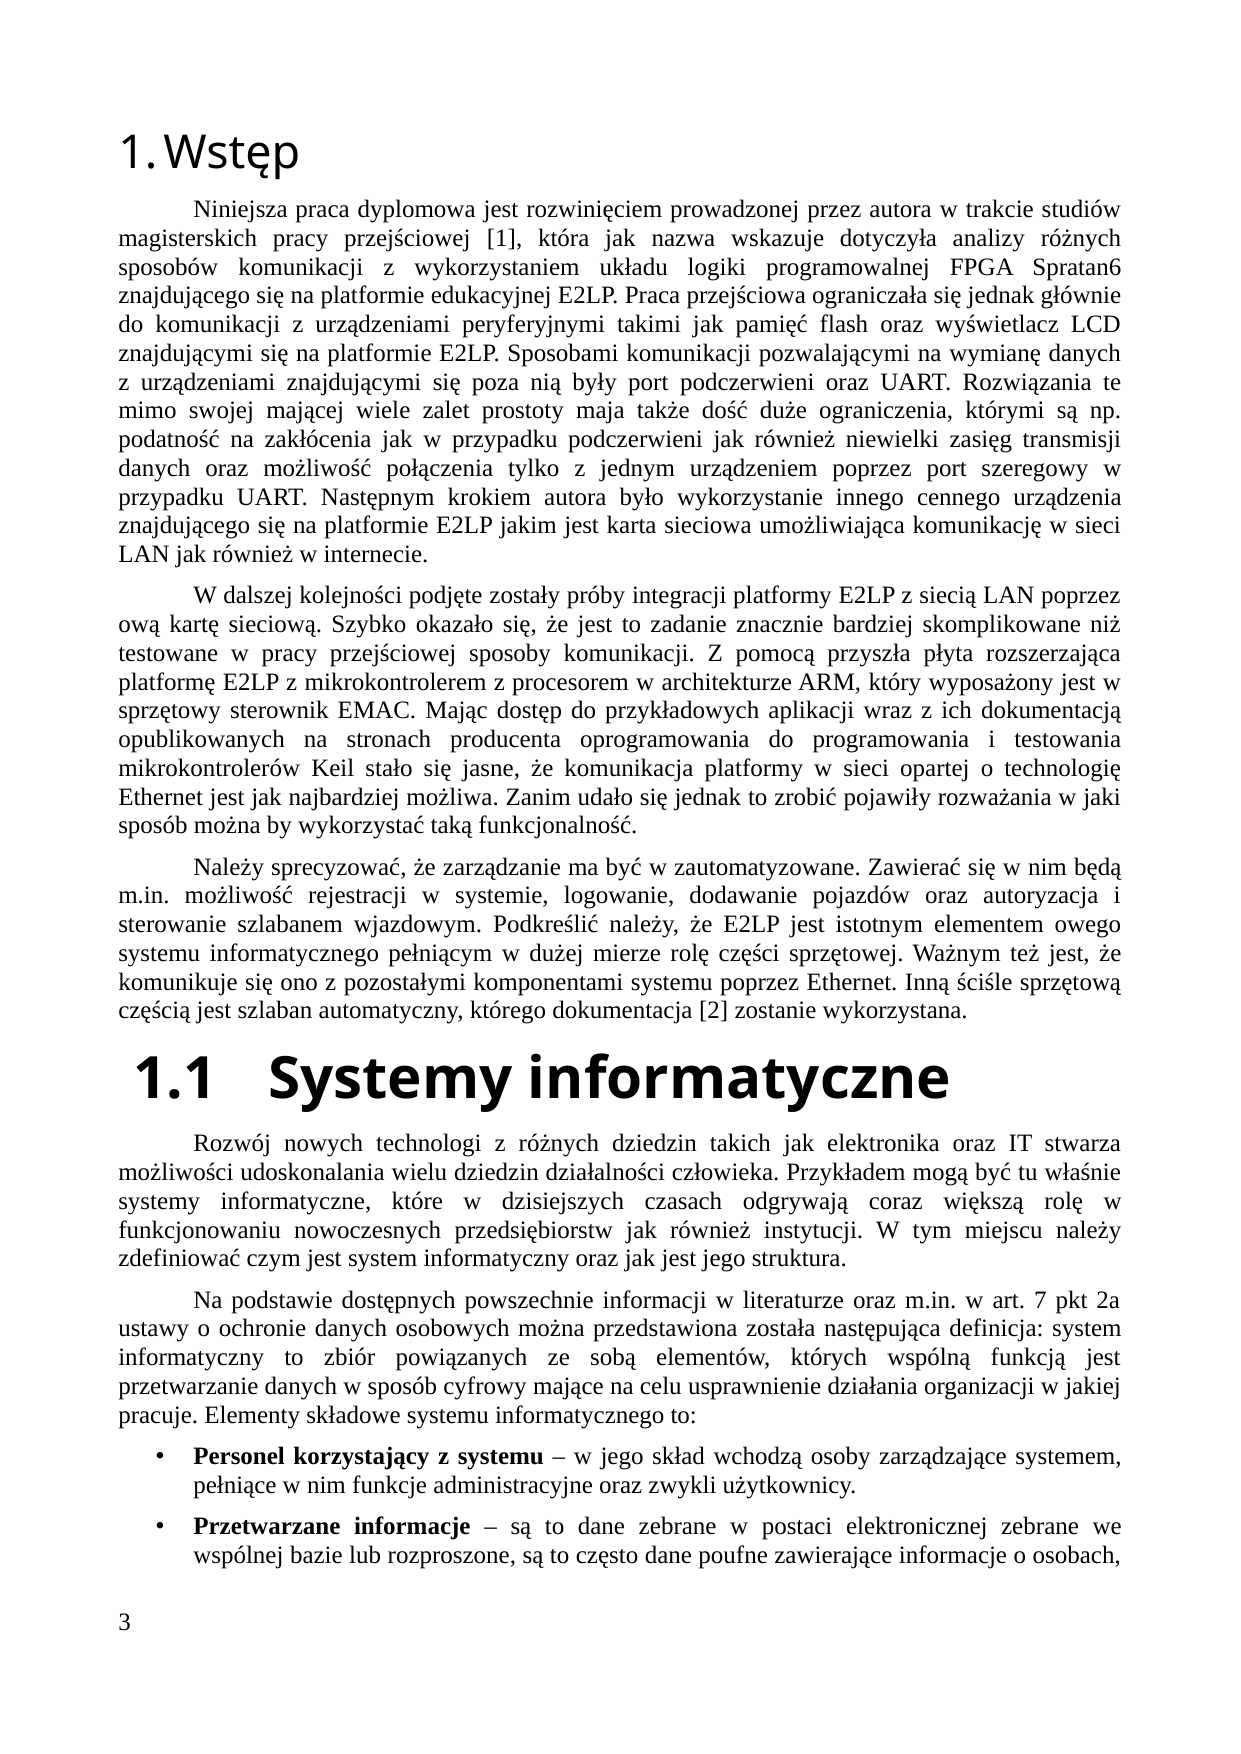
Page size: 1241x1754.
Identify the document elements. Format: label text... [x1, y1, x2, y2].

text W dalszej kolejności podjęte zostały próby integracji platformy E2LP z siecią LAN poprzez ową kartę sieciową. Szybko okazało się, że jest to zadanie znacznie bardziej skomplikowane niż testowane w pracy przejściowej sposoby komunikacji. Z pomocą przyszła płyta rozszerzająca platformę E2LP z mikrokontrolerem z procesorem w architekturze ARM, który wyposażony jest w sprzętowy sterownik EMAC. Mając dostęp do przykładowych aplikacji wraz z ich dokumentacją opublikowanych na stronach producenta oprogramowania do programowania i testowania mikrokontrolerów Keil stało się jasne, że komunikacja platformy w sieci opartej o technologię Ethernet jest jak najbardziej możliwa. Zanim udało się jednak to zrobić pojawiły rozważania w jaki sposób można by wykorzystać taką funkcjonalność. [118, 580, 1122, 839]
list Przetwarzane informacje – są to dane zebrane w postaci elektronicznej zebrane we wspólnej bazie lub rozproszone, są to często dane poufne zawierające informacje o osobach, [156, 1511, 1122, 1568]
subtitle Wstęp [118, 118, 1122, 182]
subtitle Systemy informatyczne [118, 1037, 1122, 1116]
text Należy sprecyzować, że zarządzanie ma być w zautomatyzowane. Zawierać się w nim będą m.in. możliwość rejestracji w systemie, logowanie, dodawanie pojazdów oraz autoryzacja i sterowanie szlabanem wjazdowym. Podkreślić należy, że E2LP jest istotnym elementem owego systemu informatycznego pełniącym w dużej mierze rolę części sprzętowej. Ważnym też jest, że komunikuje się ono z pozostałymi komponentami systemu poprzez Ethernet. Inną ściśle sprzętową częścią jest szlaban automatyczny, którego dokumentacja [2] zostanie wykorzystana. [118, 852, 1122, 1024]
text Rozwój nowych technologi z różnych dziedzin takich jak elektronika oraz IT stwarza możliwości udoskonalania wielu dziedzin działalności człowieka. Przykładem mogą być tu właśnie systemy informatyczne, które w dzisiejszych czasach odgrywają coraz większą rolę w funkcjonowaniu nowoczesnych przedsiębiorstw jak również instytucji. W tym miejscu należy zdefiniować czym jest system informatyczny oraz jak jest jego struktura. [118, 1128, 1122, 1272]
text Niniejsza praca dyplomowa jest rozwinięciem prowadzonej przez autora w trakcie studiów magisterskich pracy przejściowej [1], która jak nazwa wskazuje dotyczyła analizy różnych sposobów komunikacji z wykorzystaniem układu logiki programowalnej FPGA Spratan6 znajdującego się na platformie edukacyjnej E2LP. Praca przejściowa ograniczała się jednak głównie do komunikacji z urządzeniami peryferyjnymi takimi jak pamięć flash oraz wyświetlacz LCD znajdującymi się na platformie E2LP. Sposobami komunikacji pozwalającymi na wymianę danych z urządzeniami znajdującymi się poza nią były port podczerwieni oraz UART. Rozwiązania te mimo swojej mającej wiele zalet prostoty maja także dość duże ograniczenia, którymi są np. podatność na zakłócenia jak w przypadku podczerwieni jak również niewielki zasięg transmisji danych oraz możliwość połączenia tylko z jednym urządzeniem poprzez port szeregowy w przypadku UART. Następnym krokiem autora było wykorzystanie innego cennego urządzenia znajdującego się na platformie E2LP jakim jest karta sieciowa umożliwiająca komunikację w sieci LAN jak również w internecie. [118, 194, 1122, 568]
text Na podstawie dostępnych powszechnie informacji w literaturze oraz m.in. w art. 7 pkt 2a ustawy o ochronie danych osobowych można przedstawiona została następująca definicja: system informatyczny to zbiór powiązanych ze sobą elementów, których wspólną funkcją jest przetwarzanie danych w sposób cyfrowy mające na celu usprawnienie działania organizacji w jakiej pracuje. Elementy składowe systemu informatycznego to: [118, 1285, 1122, 1428]
list Personel korzystający z systemu – w jego skład wchodzą osoby zarządzające systemem, pełniące w nim funkcje administracyjne oraz zwykli użytkownicy. [156, 1441, 1122, 1498]
